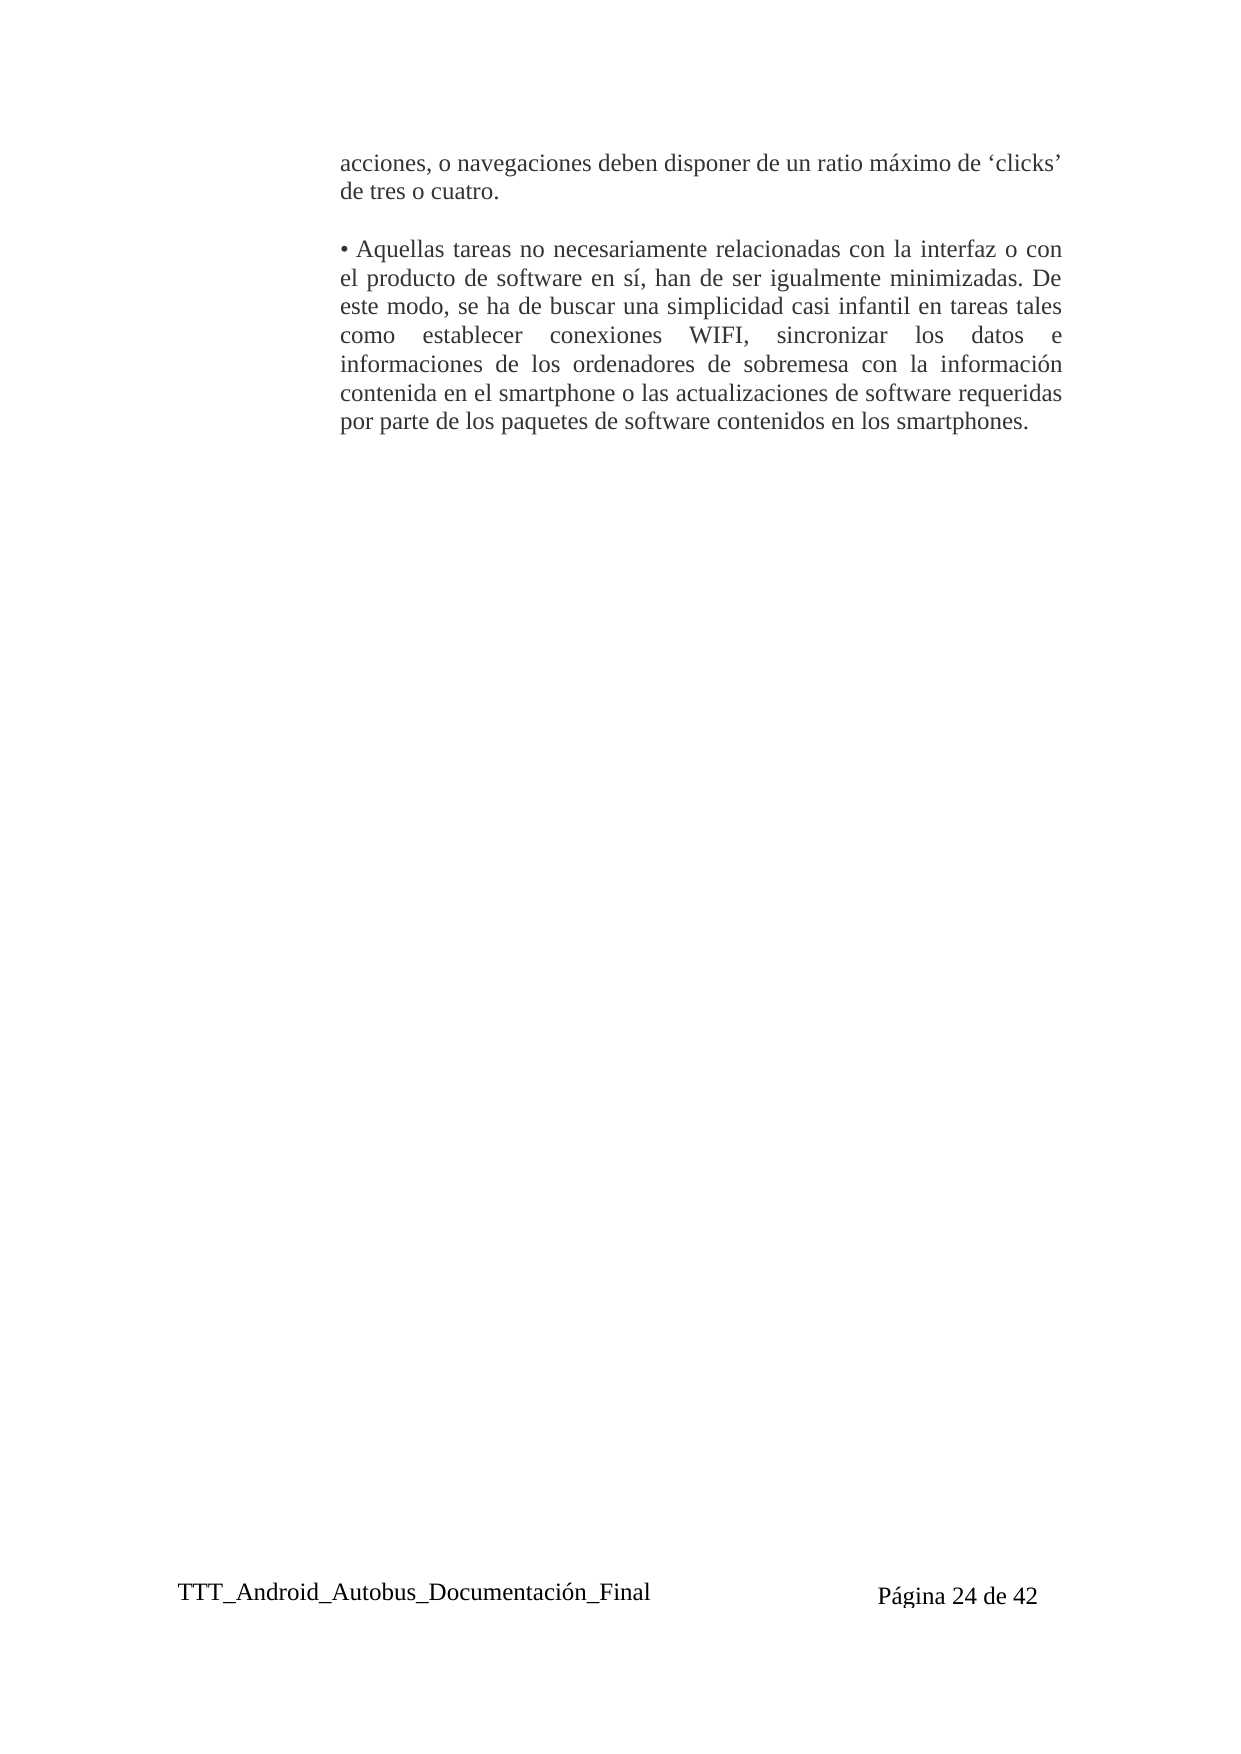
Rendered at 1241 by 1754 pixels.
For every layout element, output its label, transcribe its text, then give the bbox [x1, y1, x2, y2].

text • Aquellas tareas no necesariamente relacionadas con la interfaz o con el producto de software en sí, han de ser igualmente minimizadas. De este modo, se ha de buscar una simplicidad casi infantil en tareas tales como establecer conexiones WIFI, sincronizar los datos e informaciones de los ordenadores de sobremesa con la información contenida en el smartphone o las actualizaciones de software requeridas por parte de los paquetes de software contenidos en los smartphones. [340, 205, 1063, 435]
text acciones, o navegaciones deben disponer de un ratio máximo de ‘clicks’ de tres o cuatro. [340, 148, 1063, 205]
